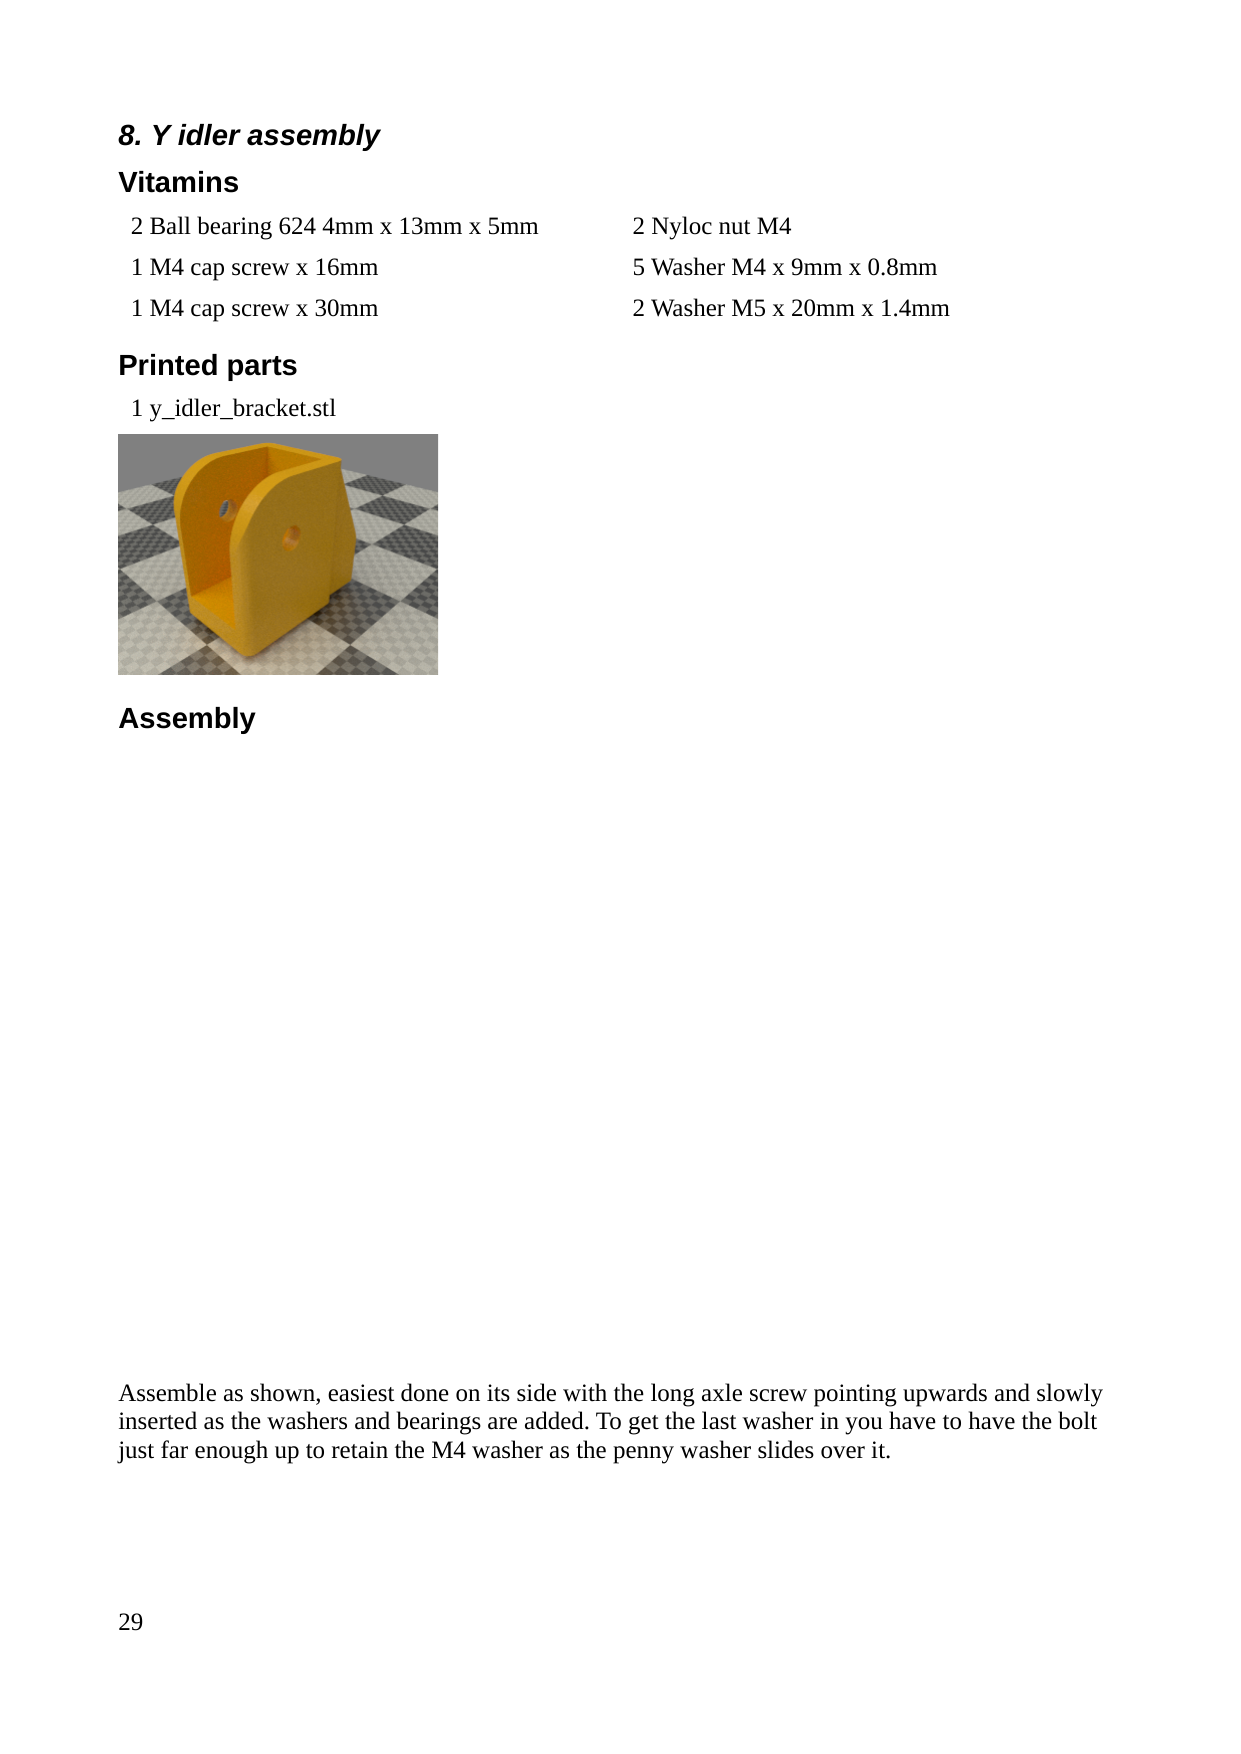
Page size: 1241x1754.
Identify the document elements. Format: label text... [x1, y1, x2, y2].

table_header 2 Ball bearing 624 4mm x 13mm x 5mm 1 M4 cap screw x 16mm 1 M4 cap screw x 30mm [118, 211, 620, 334]
subtitle Printed parts [118, 348, 1122, 382]
subtitle Assembly [118, 701, 1122, 734]
text 1 y_idler_bracket.stl [118, 393, 1122, 422]
table_header 2 Nyloc nut M4 5 Washer M4 x 9mm x 0.8mm 2 Washer M5 x 20mm x 1.4mm [620, 211, 1122, 334]
text Assemble as shown, easiest done on its side with the long axle screw pointing upwards and slowly inserted as the washers and bearings are added. To get the last washer in you have to have the bolt just far enough up to retain the M4 washer as the penny washer slides over it. [118, 1378, 1122, 1464]
subtitle Y idler assembly [118, 118, 1122, 152]
subtitle Vitamins [118, 165, 1122, 199]
picture [118, 434, 439, 675]
